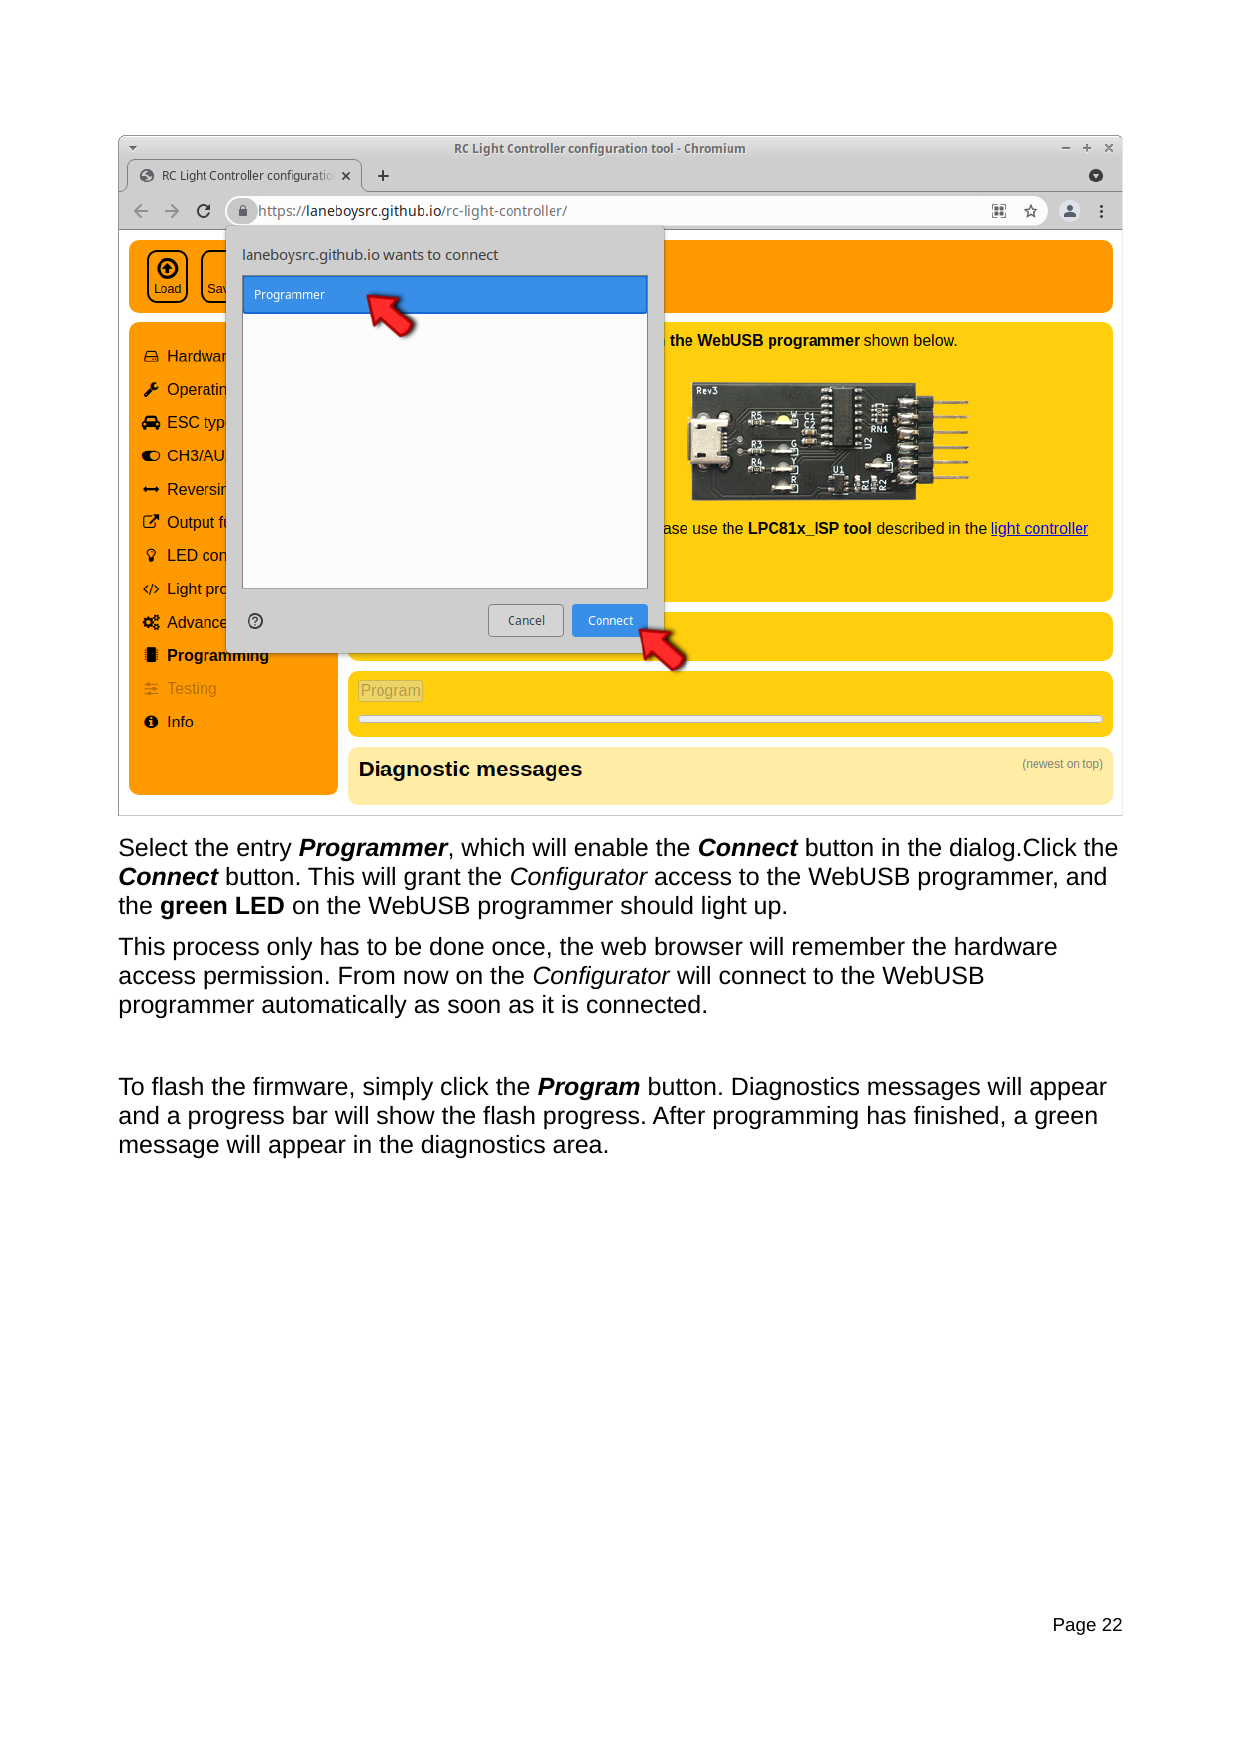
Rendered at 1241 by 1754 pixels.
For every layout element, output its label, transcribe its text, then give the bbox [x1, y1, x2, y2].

picture [118, 135, 1123, 816]
text This process only has to be done once, the web browser will remember the hardware access permission. From now on the Configurator will connect to the WebUSB programmer automatically as soon as it is connected. [118, 932, 1122, 1018]
text Select the entry Programmer, which will enable the Connect button in the dialog.Click the Connect button. This will grant the Configurator access to the WebUSB programmer, and the green LED on the WebUSB programmer should light up. [118, 816, 1122, 920]
text To flash the firmware, simply click the Program button. Diagnostics messages will appear and a progress bar will show the flash progress. After programming has finished, a green message will appear in the diagnostics area. [118, 1072, 1122, 1158]
text [118, 118, 1122, 135]
